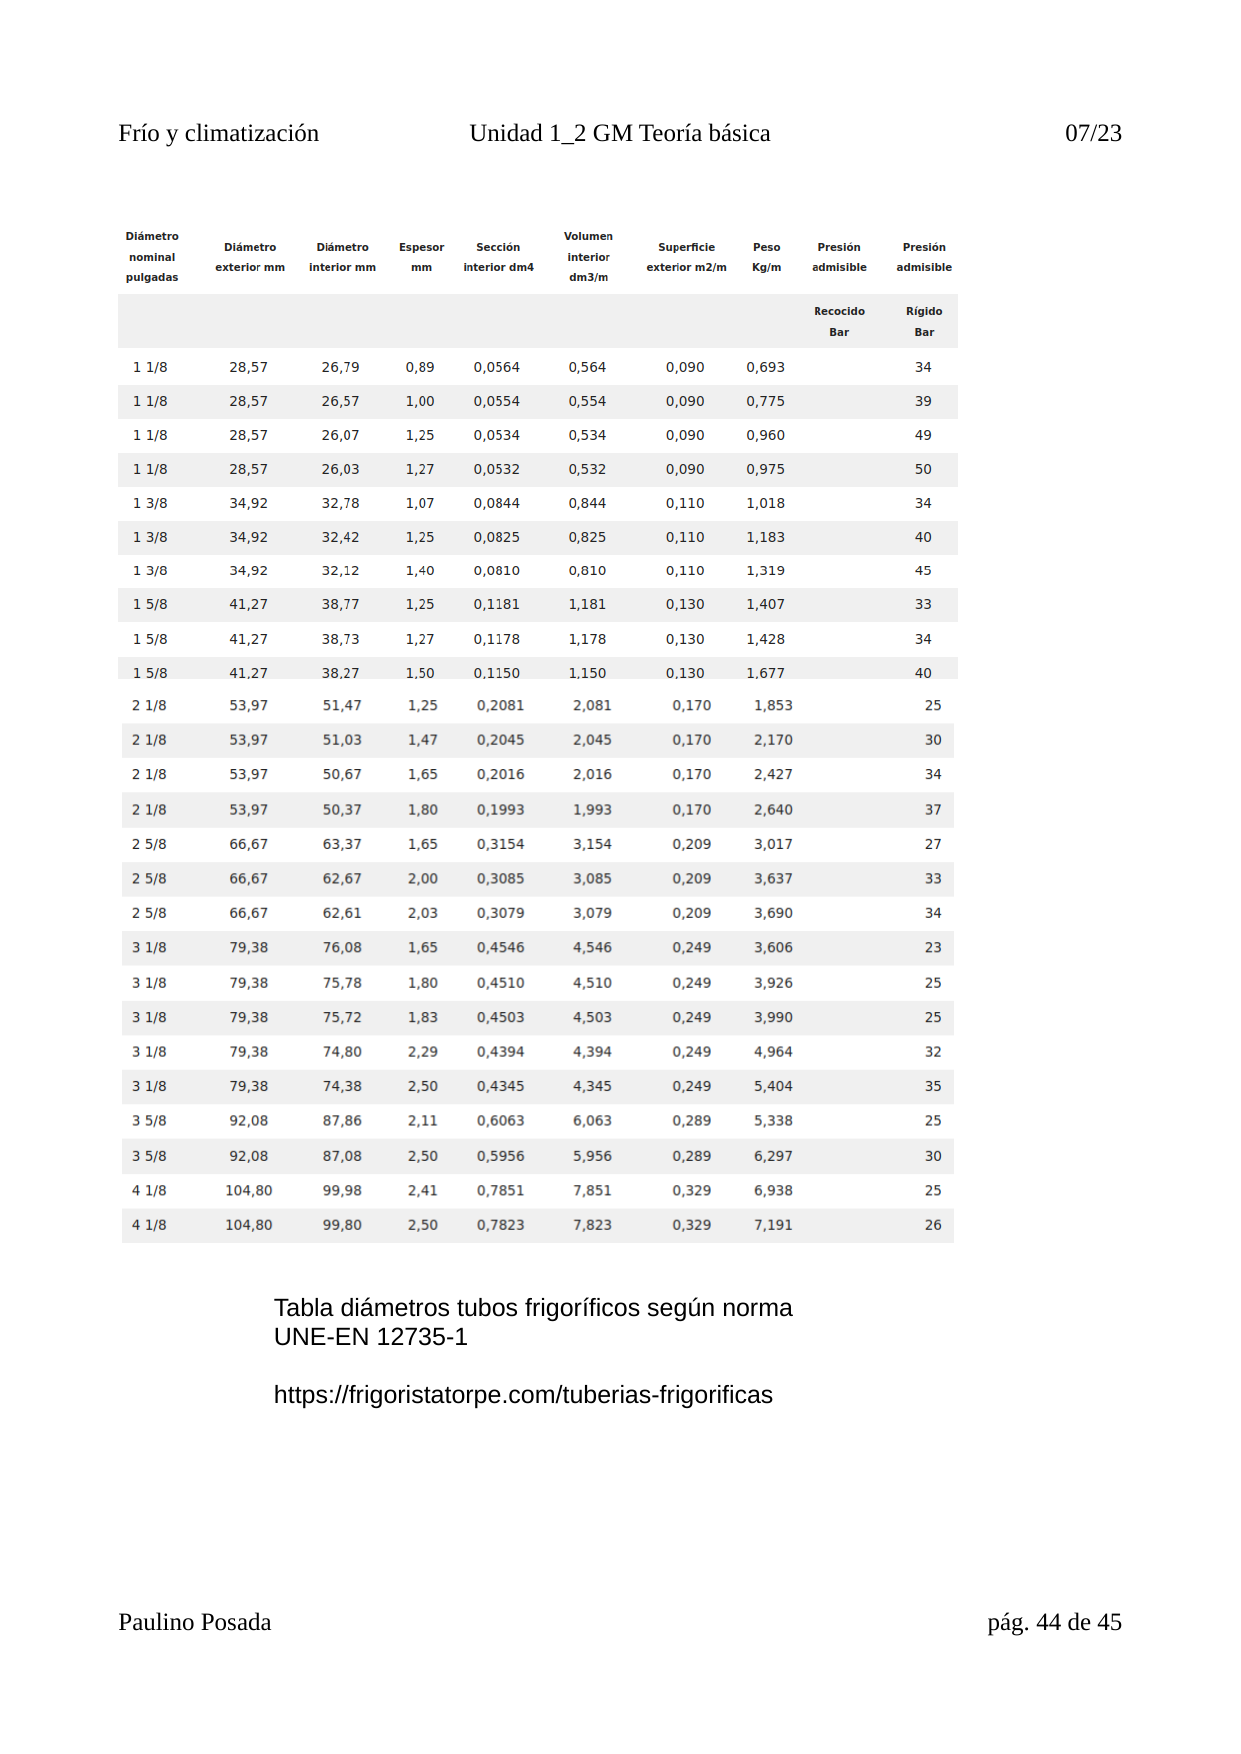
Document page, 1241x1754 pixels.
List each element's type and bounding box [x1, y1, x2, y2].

picture [122, 689, 954, 1244]
picture [118, 351, 958, 679]
picture [118, 231, 958, 348]
